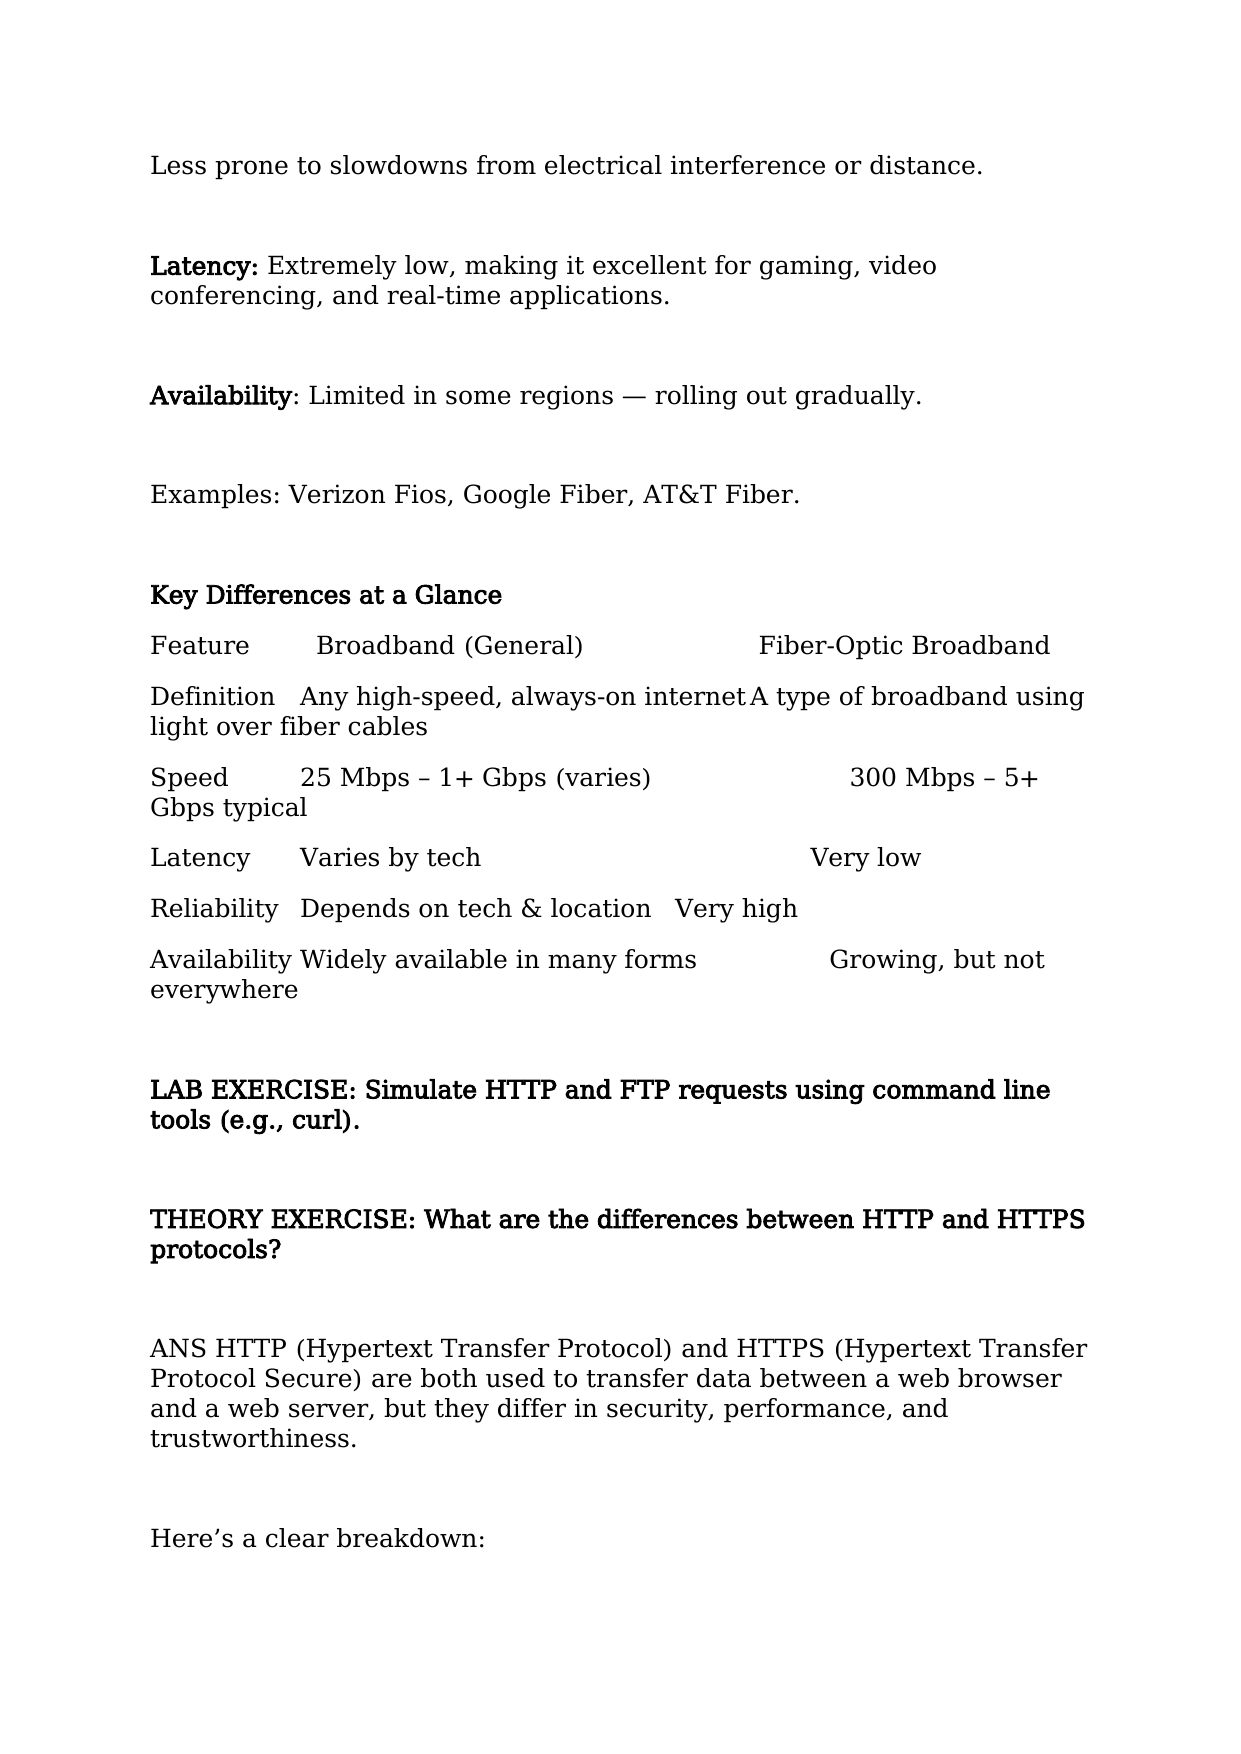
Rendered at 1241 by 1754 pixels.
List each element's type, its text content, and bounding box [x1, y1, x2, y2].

text Availability: Limited in some regions — rolling out gradually. [150, 379, 1090, 409]
text Latency Varies by tech Very low [150, 842, 1090, 872]
text Definition Any high-speed, always-on internet A type of broadband using light over fiber cables [150, 680, 1090, 740]
text Examples: Verizon Fios, Google Fiber, AT&T Fiber. [150, 479, 1090, 509]
text Feature Broadband (General) Fiber-Optic Broadband [150, 629, 1090, 659]
text LAB EXERCISE: Simulate HTTP and FTP requests using command line tools (e.g., curl). [150, 1073, 1090, 1133]
text THEORY EXERCISE: What are the differences between HTTP and HTTPS protocols? [150, 1203, 1090, 1263]
text Latency: Extremely low, making it excellent for gaming, video conferencing, and real-time applications. [150, 250, 1090, 310]
text Reliability Depends on tech & location Very high [150, 893, 1090, 923]
text Speed 25 Mbps – 1+ Gbps (varies) 300 Mbps – 5+ Gbps typical [150, 761, 1090, 821]
text Less prone to slowdowns from electrical interference or distance. [150, 150, 1090, 180]
text Key Differences at a Glance [150, 579, 1090, 609]
text ANS HTTP (Hypertext Transfer Protocol) and HTTPS (Hypertext Transfer Protocol Secure) are both used to transfer data between a web browser and a web server, but they differ in security, performance, and trustworthiness. [150, 1333, 1090, 1453]
text Availability Widely available in many forms Growing, but not everywhere [150, 944, 1090, 1004]
text Here’s a clear breakdown: [150, 1522, 1090, 1552]
